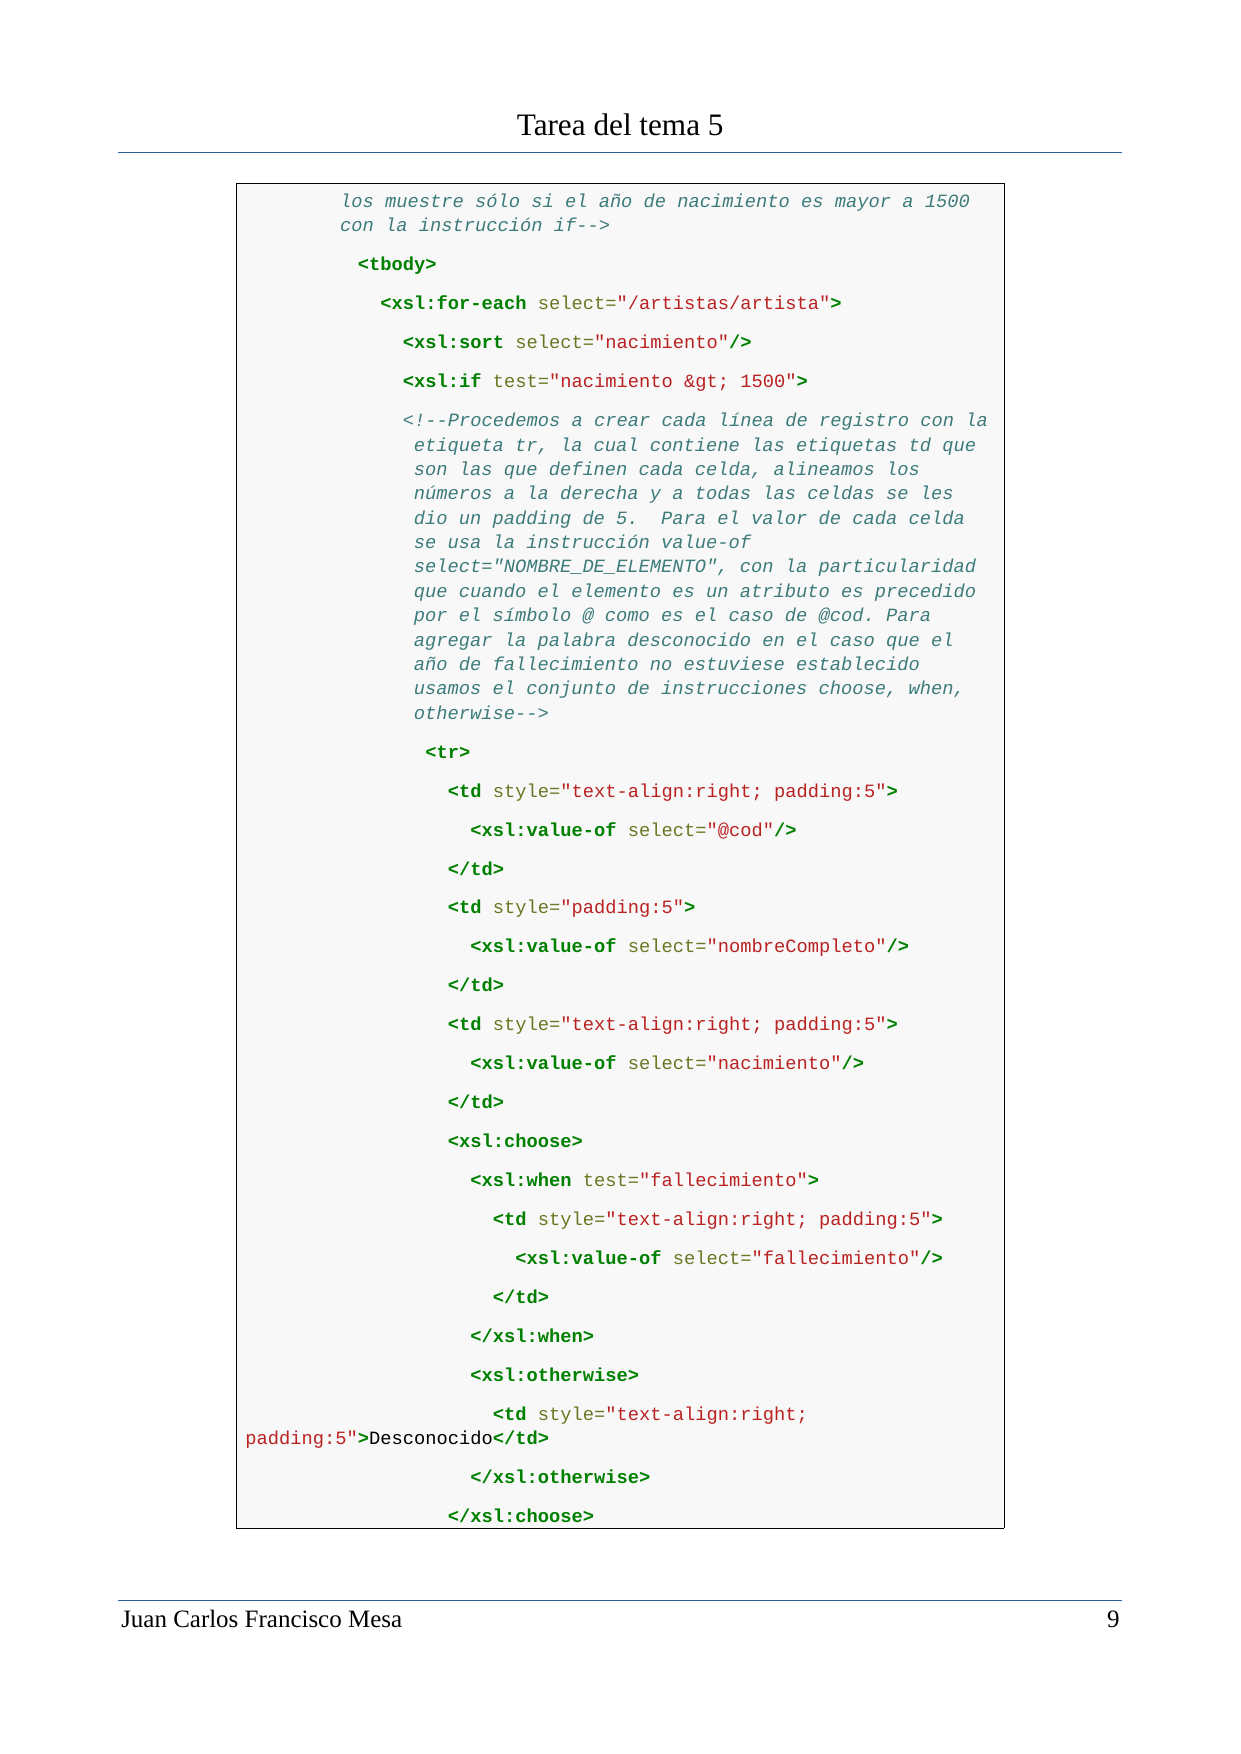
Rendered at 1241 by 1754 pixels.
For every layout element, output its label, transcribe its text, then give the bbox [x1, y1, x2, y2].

text <tr> [237, 733, 1004, 764]
text <xsl:if test="nacimiento &gt; 1500"> [237, 363, 1004, 393]
text <!--Procedemos a crear cada línea de registro con la etiqueta tr, la cual contiene las etiquetas td que son las que definen cada celda, alineamos los números a la derecha y a todas las celdas se les dio un padding de 5. Para el valor de cada celda se usa la instrucción value-of select="NOMBRE_DE_ELEMENTO", con la particularidad que cuando el elemento es un atributo es precedido por el símbolo @ como es el caso de @cod. Para agregar la palabra desconocido en el caso que el año de fallecimiento no estuviese establecido usamos el conjunto de instrucciones choose, when, otherwise--> [237, 402, 1004, 725]
text </xsl:choose> [237, 1498, 1004, 1528]
text <tbody> [237, 246, 1004, 276]
text </xsl:when> [237, 1318, 1004, 1348]
text <td style="text-align:right; padding:5"> [237, 1201, 1004, 1231]
text <xsl:sort select="nacimiento"/> [237, 324, 1004, 354]
text <xsl:value-of select="nombreCompleto"/> [237, 928, 1004, 958]
text </td> [237, 1084, 1004, 1114]
text <xsl:for-each select="/artistas/artista"> [237, 285, 1004, 315]
text <xsl:value-of select="@cod"/> [237, 811, 1004, 842]
text <td style="padding:5"> [237, 889, 1004, 919]
text <xsl:when test="fallecimiento"> [237, 1162, 1004, 1192]
text <td style="text-align:right; padding:5">Desconocido</td> [237, 1396, 1004, 1450]
text <xsl:choose> [237, 1123, 1004, 1153]
text <td style="text-align:right; padding:5"> [237, 1006, 1004, 1036]
text <td style="text-align:right; padding:5"> [237, 772, 1004, 803]
text <xsl:otherwise> [237, 1357, 1004, 1387]
text </td> [237, 967, 1004, 997]
text </td> [237, 1279, 1004, 1309]
text </td> [237, 850, 1004, 881]
text </xsl:otherwise> [237, 1459, 1004, 1489]
text <xsl:value-of select="nacimiento"/> [237, 1045, 1004, 1075]
text <xsl:value-of select="fallecimiento"/> [237, 1240, 1004, 1270]
text los muestre sólo si el año de nacimiento es mayor a 1500 con la instrucción if--> [237, 184, 1004, 237]
